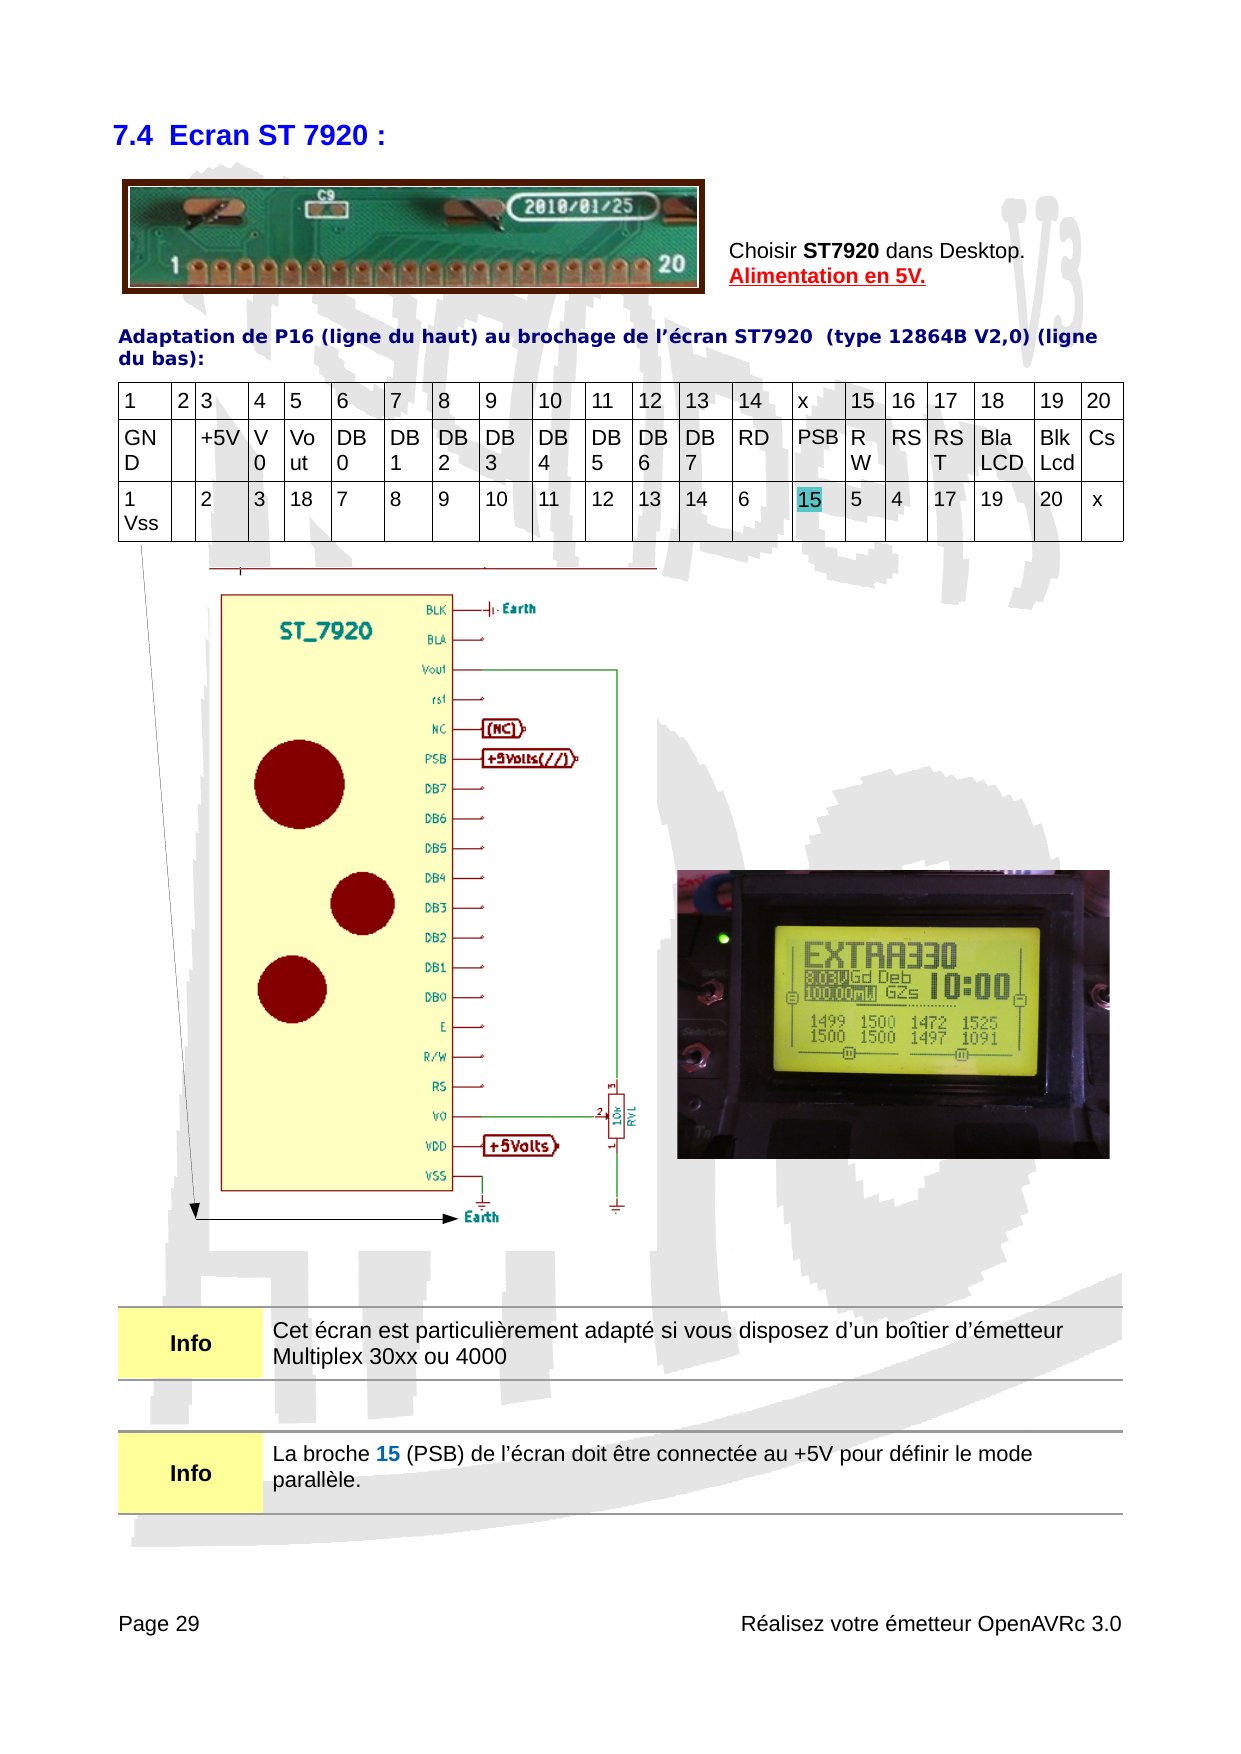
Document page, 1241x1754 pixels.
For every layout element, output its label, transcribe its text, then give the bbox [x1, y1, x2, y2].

table_header 9 [480, 383, 532, 419]
table_header Info [118, 1433, 263, 1513]
table_cell 5 [846, 482, 885, 541]
table_header 1 [119, 383, 171, 419]
table_header 16 [886, 383, 927, 419]
table_cell RS [886, 420, 927, 481]
table_header 7 [385, 383, 432, 419]
text Alimentation en 5V. [705, 264, 1122, 288]
table_cell 9 [433, 482, 479, 541]
table_cell 14 [680, 482, 732, 541]
table_header Info [118, 1308, 263, 1378]
table_header 6 [332, 383, 384, 419]
table_cell DB6 [633, 420, 679, 481]
table_header 11 [586, 383, 632, 419]
table_cell 11 [533, 482, 585, 541]
table_cell 13 [633, 482, 679, 541]
table_cell 17 [928, 482, 974, 541]
table_cell 18 [285, 482, 331, 541]
table_cell RST [928, 420, 974, 481]
table_cell DB5 [586, 420, 632, 481]
table_cell DB1 [385, 420, 432, 481]
subtitle 7.4 Ecran ST 7920 : [112, 118, 1122, 152]
table_cell x [1082, 482, 1123, 541]
table_cell GND [119, 420, 171, 481]
table_cell Cs [1082, 420, 1123, 481]
table_cell 2 [196, 482, 248, 541]
table_cell 3 [249, 482, 284, 541]
table_header 20 [1082, 383, 1123, 419]
table_cell 6 [733, 482, 792, 541]
table_cell DB3 [480, 420, 532, 481]
table_header 19 [1035, 383, 1081, 419]
table_header x [793, 383, 845, 419]
table_cell 8 [385, 482, 432, 541]
table_cell RD [733, 420, 792, 481]
table_cell 20 [1035, 482, 1081, 541]
table_cell Vout [285, 420, 331, 481]
table_header 3 [196, 383, 248, 419]
table_cell Blk Lcd [1035, 420, 1081, 481]
picture [209, 567, 657, 1251]
table_header 2 [172, 383, 195, 419]
table_cell 4 [886, 482, 927, 541]
table_cell Bla LCD [975, 420, 1034, 481]
table_header 10 [533, 383, 585, 419]
table_cell 7 [332, 482, 384, 541]
table_cell [172, 482, 195, 541]
picture [130, 187, 697, 286]
text Choisir ST7920 dans Desktop. [705, 238, 1122, 264]
table_cell 1 Vss [119, 482, 171, 541]
table_cell RW [846, 420, 885, 481]
table_header 12 [633, 383, 679, 419]
table_cell DB4 [533, 420, 585, 481]
table_cell 10 [480, 482, 532, 541]
table_cell V0 [249, 420, 284, 481]
table_header 5 [285, 383, 331, 419]
table_cell DB0 [332, 420, 384, 481]
table_cell 12 [586, 482, 632, 541]
table_header 15 [846, 383, 885, 419]
table_header 8 [433, 383, 479, 419]
table_cell 15 [793, 482, 845, 541]
picture [677, 870, 1110, 1159]
table_cell DB2 [433, 420, 479, 481]
table_header 17 [928, 383, 974, 419]
text Adaptation de P16 (ligne du haut) au brochage de l’écran ST7920 (type 12864B V2,0) (ligne du bas): [118, 326, 1122, 369]
table_cell 19 [975, 482, 1034, 541]
table_header La broche 15 (PSB) de l’écran doit être connectée au +5V pour définir le mode parallèle. [264, 1433, 1122, 1513]
table_header 4 [249, 383, 284, 419]
table_header 13 [680, 383, 732, 419]
table_cell [172, 420, 195, 481]
table_cell PSB [793, 420, 845, 481]
table_cell DB7 [680, 420, 732, 481]
table_header Cet écran est particulièrement adapté si vous disposez d’un boîtier d’émetteur Multiplex 30xx ou 4000 [264, 1308, 1122, 1378]
table_cell +5V [196, 420, 248, 481]
table_header 14 [733, 383, 792, 419]
table_header 18 [975, 383, 1034, 419]
